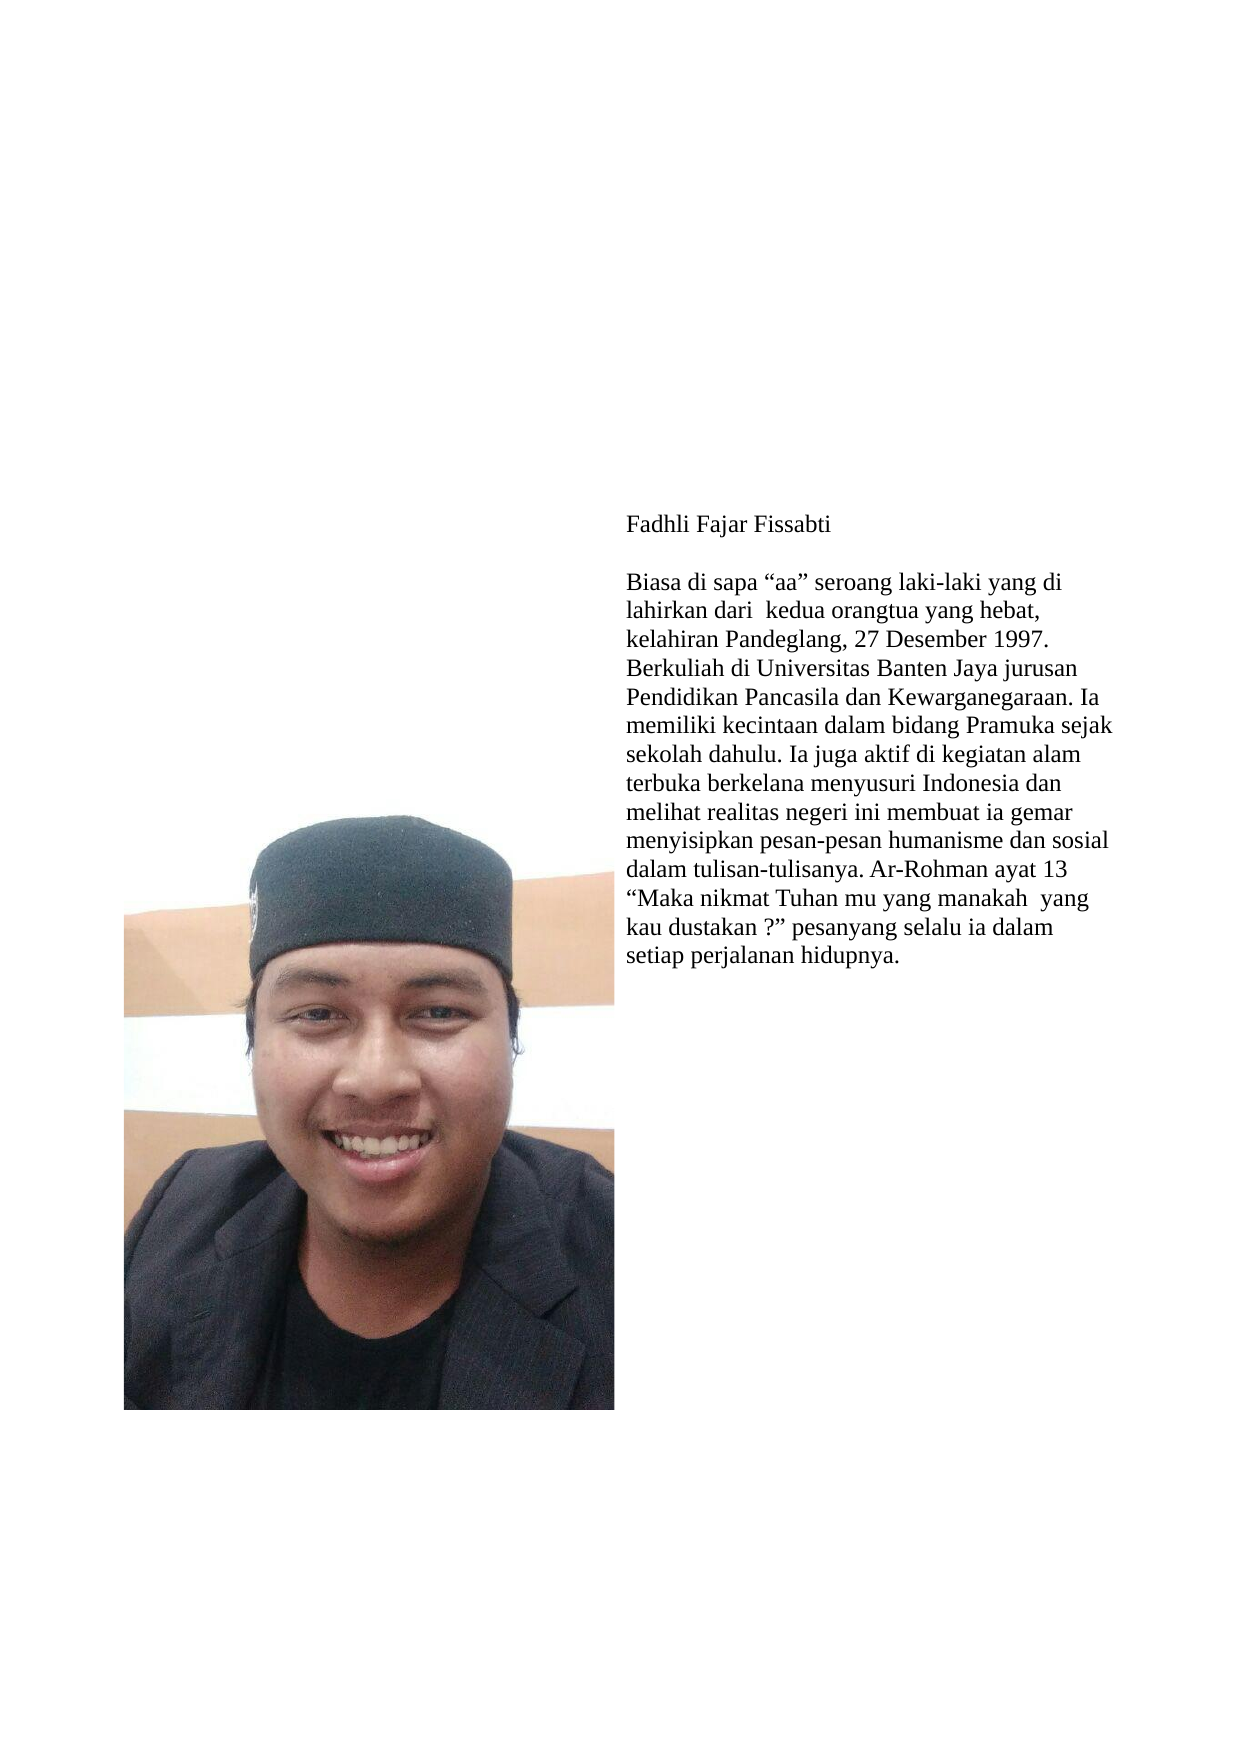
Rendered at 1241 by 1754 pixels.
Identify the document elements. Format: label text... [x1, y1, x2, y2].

picture [123, 537, 615, 1410]
table_header [118, 118, 620, 388]
table_header [118, 503, 620, 1617]
table_header Fadhli Fajar Fissabti Biasa di sapa “aa” seroang laki-laki yang di lahirkan dari kedua orangtua yang hebat, kelahiran Pandeglang, 27 Desember 1997. Berkuliah di Universitas Banten Jaya jurusan Pendidikan Pancasila dan Kewarganegaraan. Ia memiliki kecintaan dalam bidang Pramuka sejak sekolah dahulu. Ia juga aktif di kegiatan alam terbuka berkelana menyusuri Indonesia dan melihat realitas negeri ini membuat ia gemar menyisipkan pesan-pesan humanisme dan sosial dalam tulisan-tulisanya. Ar-Rohman ayat 13 “Maka nikmat Tuhan mu yang manakah yang kau dustakan ?” pesanyang selalu ia dalam setiap perjalanan hidupnya. [620, 503, 1122, 1617]
table_header [620, 118, 1122, 388]
